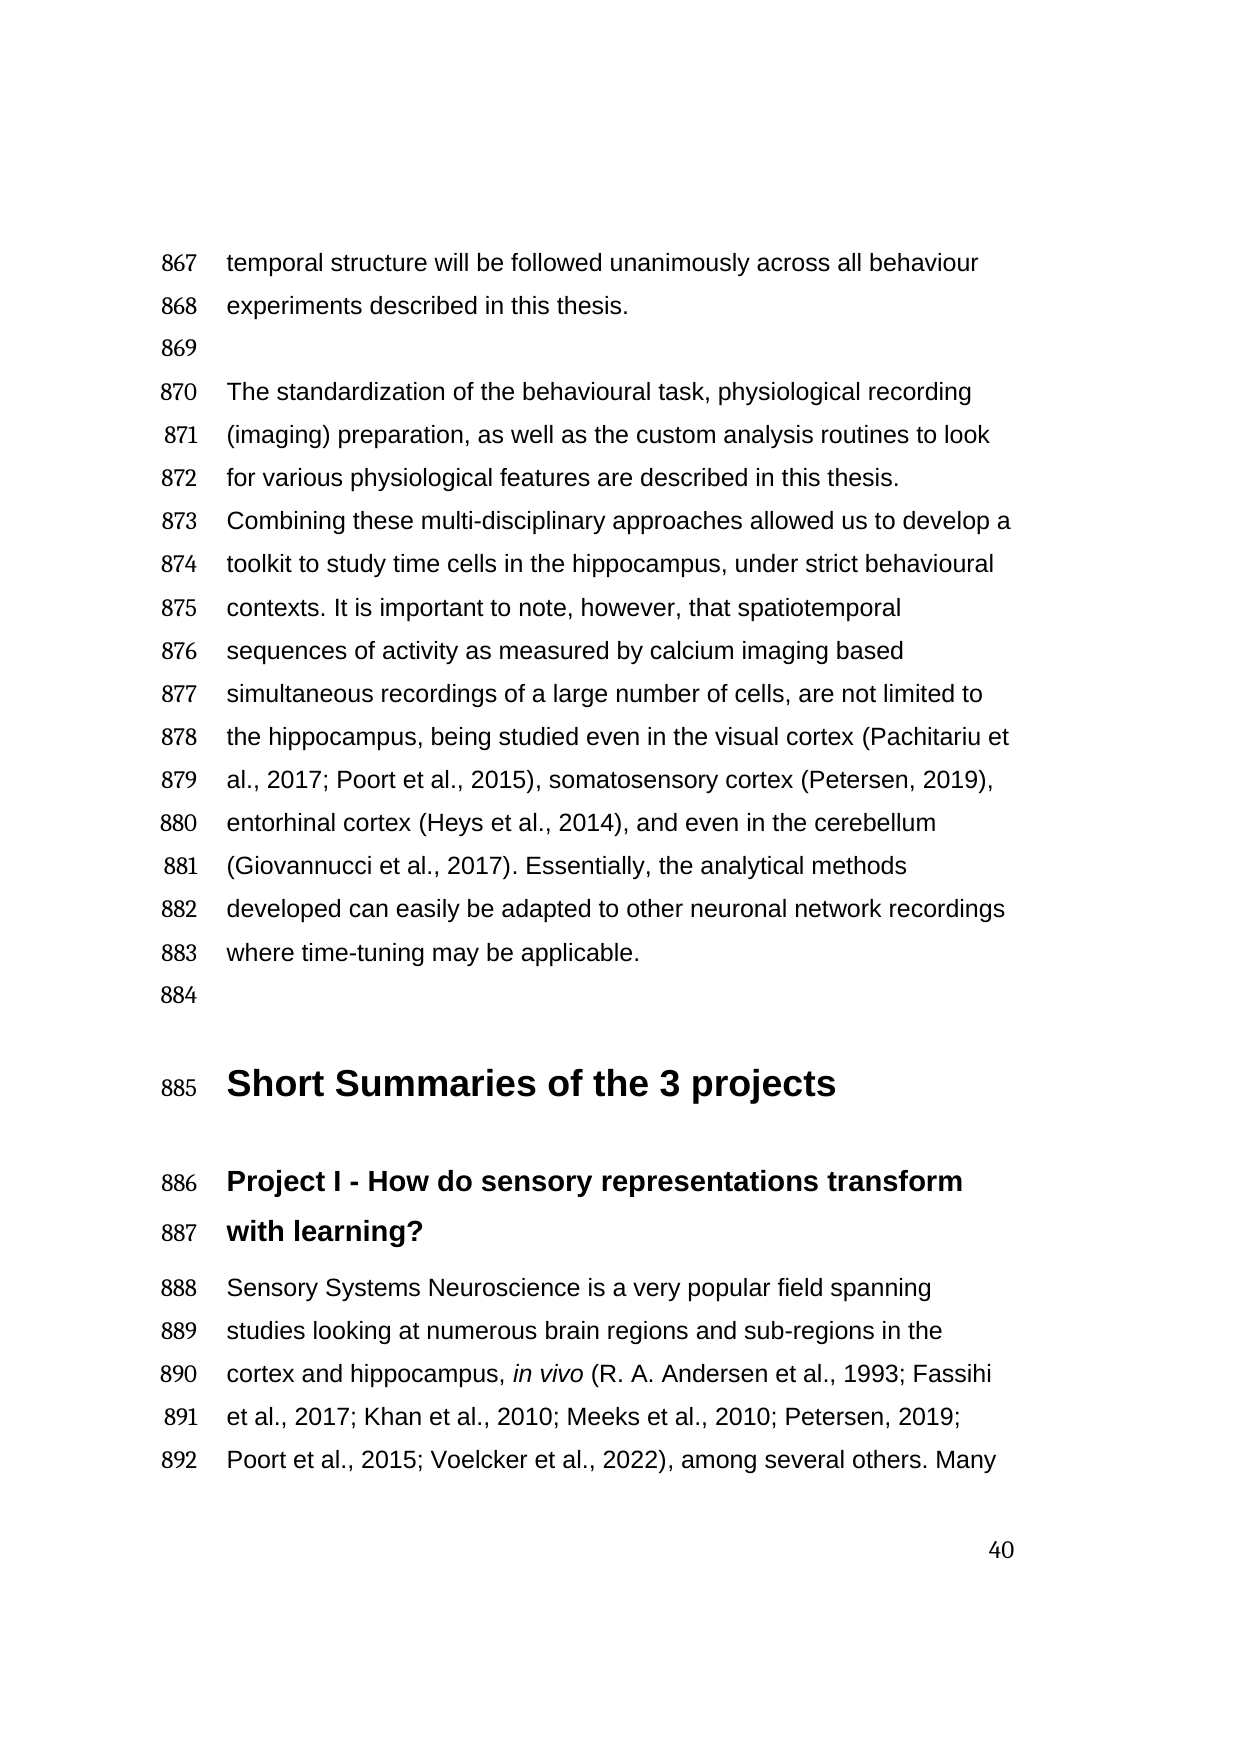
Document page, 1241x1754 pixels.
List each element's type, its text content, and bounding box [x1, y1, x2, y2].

text temporal structure will be followed unanimously across all behaviour experiments described in this thesis. [226, 248, 1014, 319]
subtitle Short Summaries of the 3 projects [226, 1061, 1014, 1104]
subtitle Project I - How do sensory representations transform with learning? [226, 1163, 1014, 1247]
text Sensory Systems Neuroscience is a very popular field spanning studies looking at numerous brain regions and sub-regions in the cortex and hippocampus, in vivo (R. A. Andersen et al., 1993; Fassihi et al., 2017; Khan et al., 2010; Meeks et al., 2010; Petersen, 2019; Poort et al., 2015; Voelcker et al., 2022)⁠, among several others. Many [226, 1272, 1014, 1474]
text The standardization of the behavioural task, physiological recording (imaging) preparation, as well as the custom analysis routines to look for various physiological features are described in this thesis. Combining these multi-disciplinary approaches allowed us to develop a toolkit to study time cells in the hippocampus, under strict behavioural contexts. It is important to note, however, that spatiotemporal sequences of activity as measured by calcium imaging based simultaneous recordings of a large number of cells, are not limited to the hippocampus, being studied even in the visual cortex (Pachitariu et al., 2017; Poort et al., 2015)⁠, somatosensory cortex (Petersen, 2019)⁠, entorhinal cortex (Heys et al., 2014)⁠, and even in the cerebellum (Giovannucci et al., 2017)⁠. Essentially, the analytical methods developed can easily be adapted to other neuronal network recordings where time-tuning may be applicable. [226, 377, 1014, 966]
